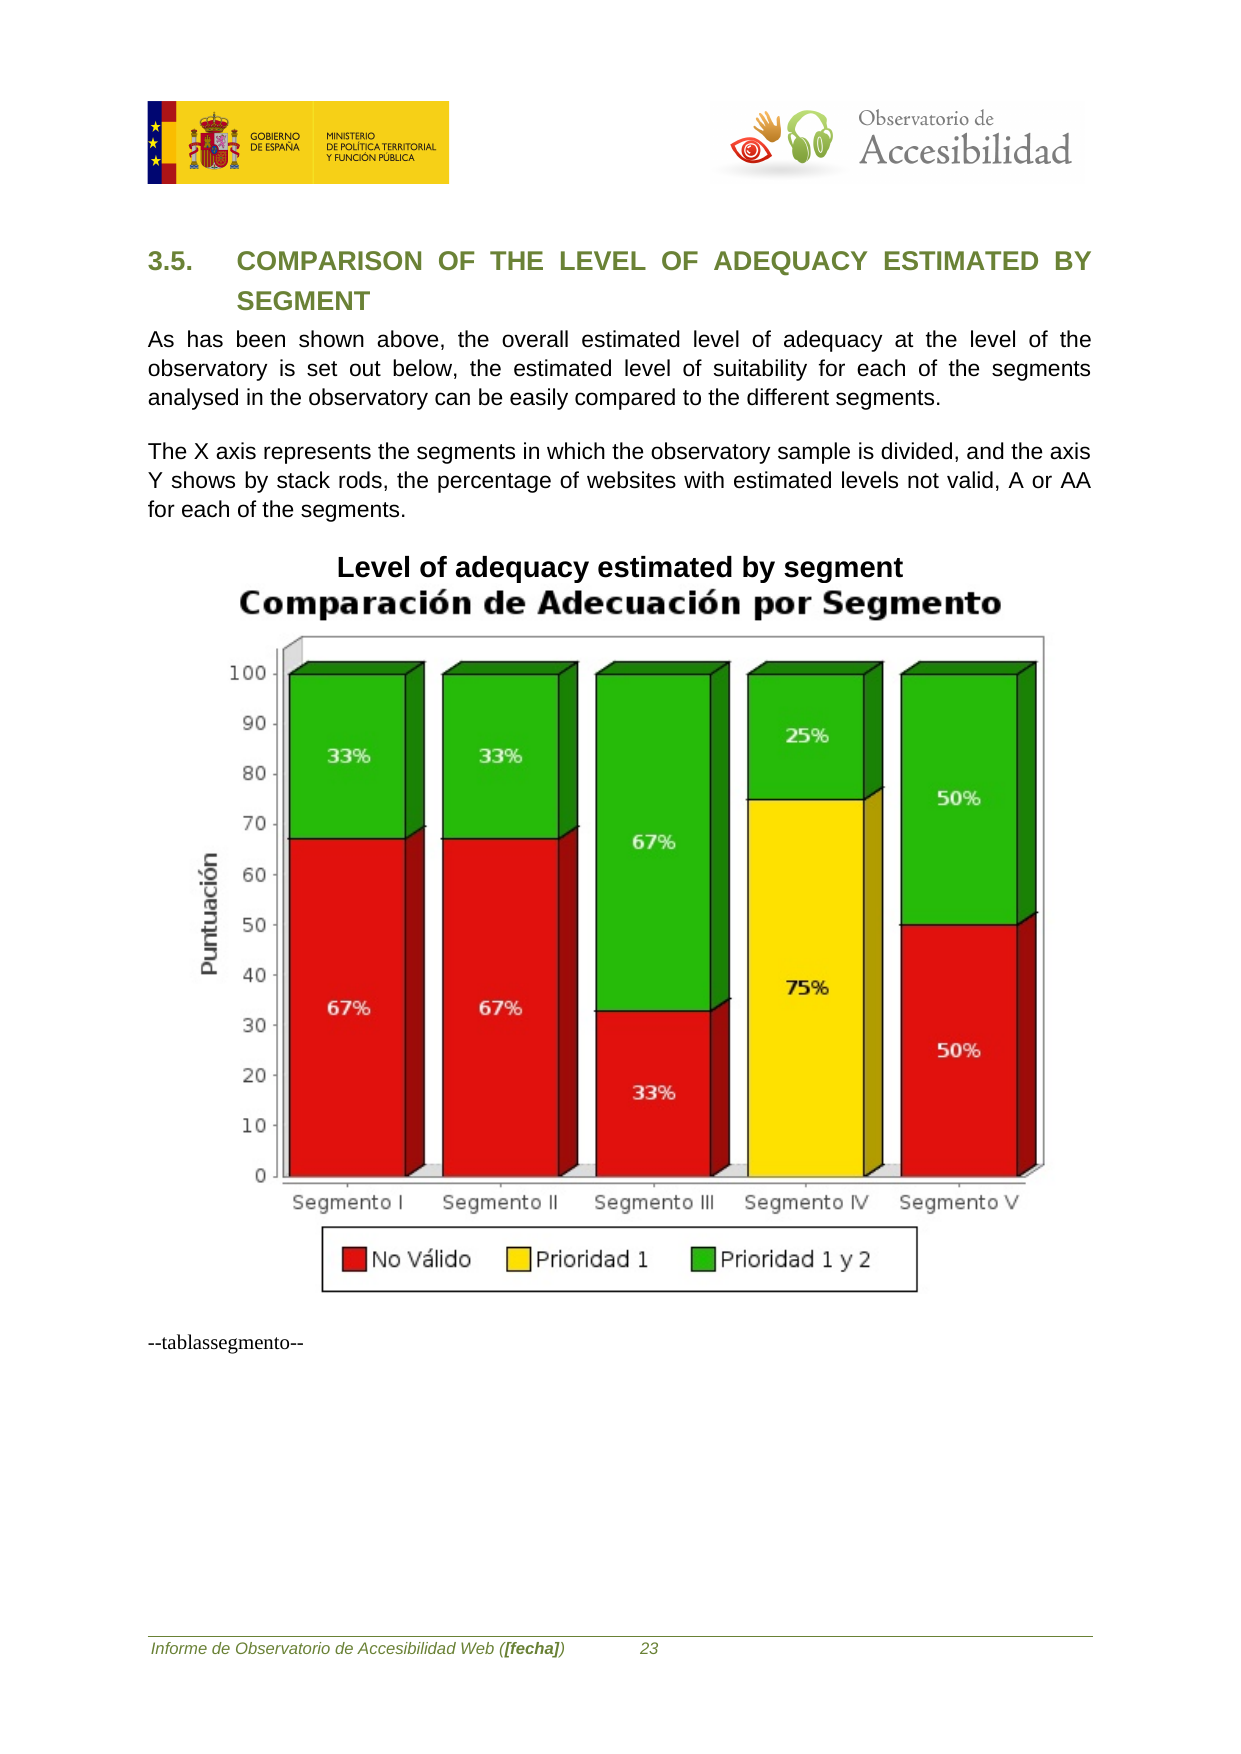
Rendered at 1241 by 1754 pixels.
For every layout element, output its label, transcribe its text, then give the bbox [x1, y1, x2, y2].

text --tablassegmento-- [148, 1330, 1092, 1354]
picture [147, 101, 450, 184]
picture [710, 101, 1086, 184]
text The X axis represents the segments in which the observatory sample is divided, and the axis Y shows by stack rods, the percentage of websites with estimated levels not valid, A or AA for each of the segments. [148, 438, 1092, 522]
text Level of adequacy estimated by segment [148, 550, 1092, 583]
text As has been shown above, the overall estimated level of adequacy at the level of the observatory is set out below, the estimated level of suitability for each of the segments analysed in the observatory can be easily compared to the different segments. [148, 326, 1092, 410]
subtitle comparison of the level of adequacy estimated by segment [148, 245, 1092, 317]
picture [178, 583, 1062, 1294]
